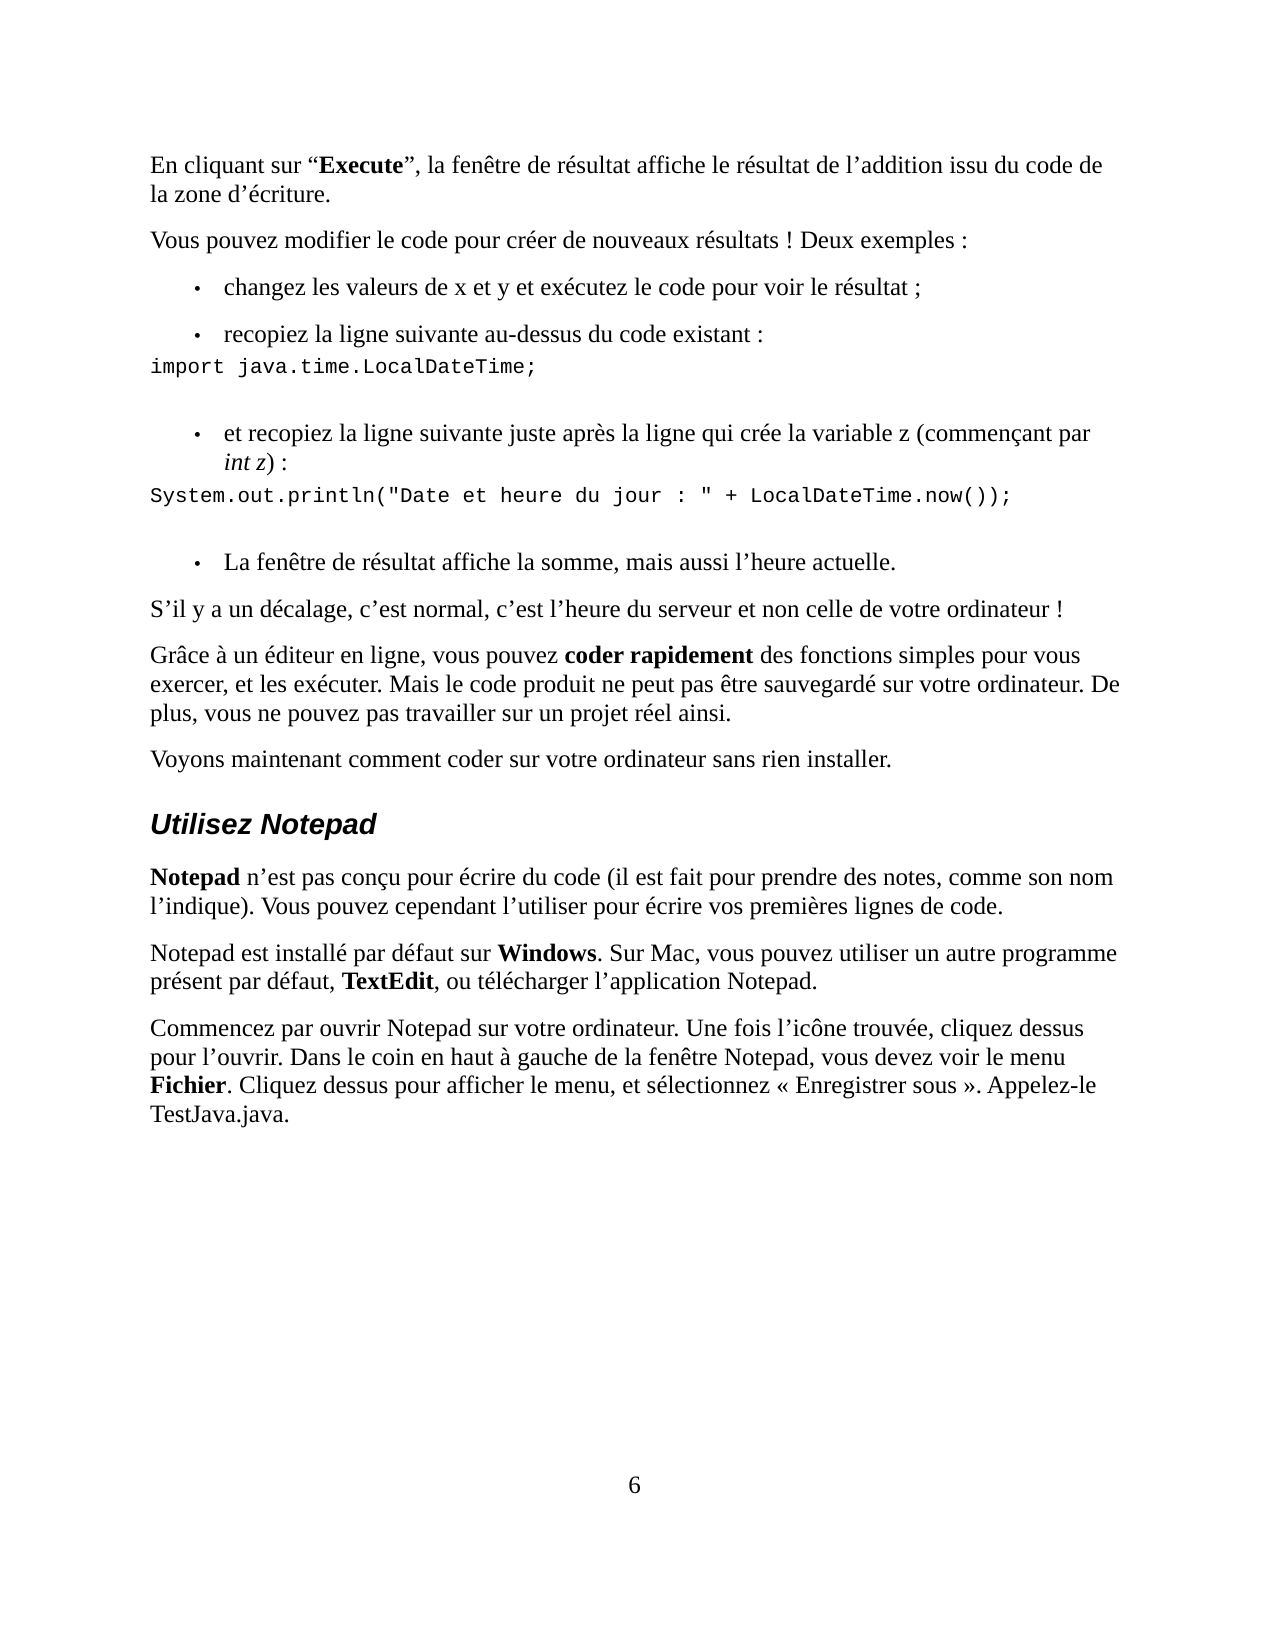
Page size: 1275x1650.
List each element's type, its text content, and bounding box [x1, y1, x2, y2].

list changez les valeurs de x et y et exécutez le code pour voir le résultat ; [194, 272, 1125, 301]
text Notepad n’est pas conçu pour écrire du code (il est fait pour prendre des notes, comme son nom l’indique). Vous pouvez cependant l’utiliser pour écrire vos premières lignes de code. [150, 862, 1125, 920]
text En cliquant sur “Execute”, la fenêtre de résultat affiche le résultat de l’addition issu du code de la zone d’écriture. [150, 150, 1125, 207]
text Grâce à un éditeur en ligne, vous pouvez coder rapidement des fonctions simples pour vous exercer, et les exécuter. Mais le code produit ne peut pas être sauvegardé sur votre ordinateur. De plus, vous ne pouvez pas travailler sur un projet réel ainsi. [150, 640, 1125, 727]
text Voyons maintenant comment coder sur votre ordinateur sans rien installer. [150, 744, 1125, 773]
text Notepad est installé par défaut sur Windows. Sur Mac, vous pouvez utiliser un autre programme présent par défaut, TextEdit, ou télécharger l’application Notepad. [150, 938, 1125, 995]
list et recopiez la ligne suivante juste après la ligne qui crée la variable z (commençant par int z) : [194, 418, 1125, 476]
text System.out.println("Date et heure du jour : " + LocalDateTime.now()); [150, 485, 1125, 509]
subtitle Utilisez Notepad [150, 807, 1125, 841]
text Vous pouvez modifier le code pour créer de nouveaux résultats ! Deux exemples : [150, 225, 1125, 254]
text Commencez par ouvrir Notepad sur votre ordinateur. Une fois l’icône trouvée, cliquez dessus pour l’ouvrir. Dans le coin en haut à gauche de la fenêtre Notepad, vous devez voir le menu Fichier. Cliquez dessus pour afficher le menu, et sélectionnez « Enregistrer sous ». Appelez-le TestJava.java. [150, 1013, 1125, 1128]
list recopiez la ligne suivante au-dessus du code existant : [194, 319, 1125, 347]
text S’il y a un décalage, c’est normal, c’est l’heure du serveur et non celle de votre ordinateur ! [150, 594, 1125, 622]
list La fenêtre de résultat affiche la somme, mais aussi l’heure actuelle. [194, 547, 1125, 576]
text import java.time.LocalDateTime; [150, 356, 1125, 380]
